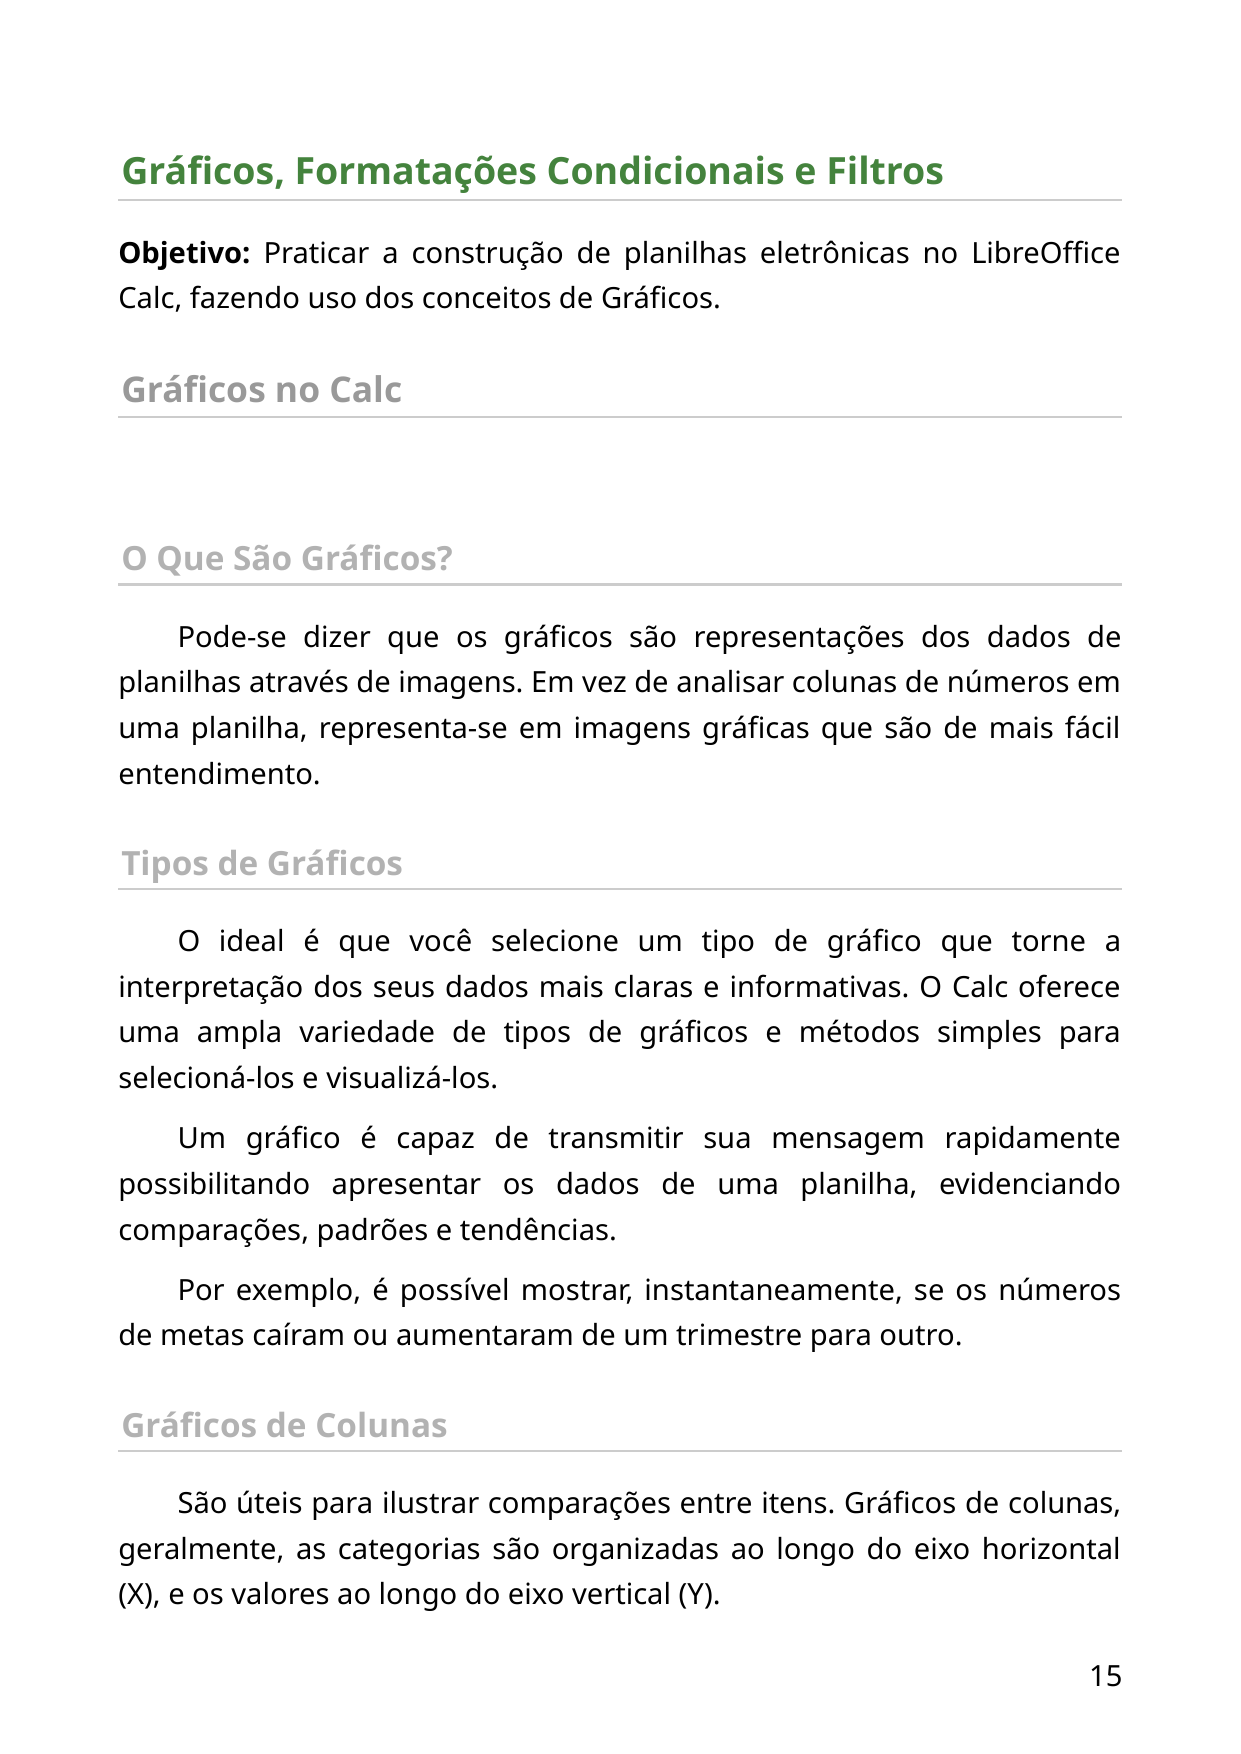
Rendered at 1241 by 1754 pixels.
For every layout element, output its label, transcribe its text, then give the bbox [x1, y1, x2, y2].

text Por exemplo, é possível mostrar, instantaneamente, se os números de metas caíram ou aumentaram de um trimestre para outro. [118, 1269, 1122, 1354]
subtitle Tipos de Gráficos [118, 837, 1122, 888]
subtitle Gráficos no Calc [118, 361, 1122, 416]
subtitle Gráficos de Colunas [118, 1398, 1122, 1450]
text São úteis para ilustrar comparações entre itens. Gráficos de colunas, geralmente, as categorias são organizadas ao longo do eixo horizontal (X), e os valores ao longo do eixo vertical (Y). [118, 1482, 1122, 1613]
text Um gráfico é capaz de transmitir sua mensagem rapidamente possibilitando apresentar os dados de uma planilha, evidenciando comparações, padrões e tendências. [118, 1118, 1122, 1248]
subtitle O Que São Gráficos? [118, 532, 1122, 583]
text Objetivo: Praticar a construção de planilhas eletrônicas no LibreOffice Calc, fazendo uso dos conceitos de Gráficos. [118, 232, 1122, 317]
subtitle Gráficos, Formatações Condicionais e Filtros [118, 142, 1122, 199]
text O ideal é que você selecione um tipo de gráfico que torne a interpretação dos seus dados mais claras e informativas. O Calc oferece uma ampla variedade de tipos de gráficos e métodos simples para selecioná-los e visualizá-los. [118, 921, 1122, 1097]
text Pode-se dizer que os gráficos são representações dos dados de planilhas através de imagens. Em vez de analisar colunas de números em uma planilha, representa-se em imagens gráficas que são de mais fácil entendimento. [118, 616, 1122, 793]
